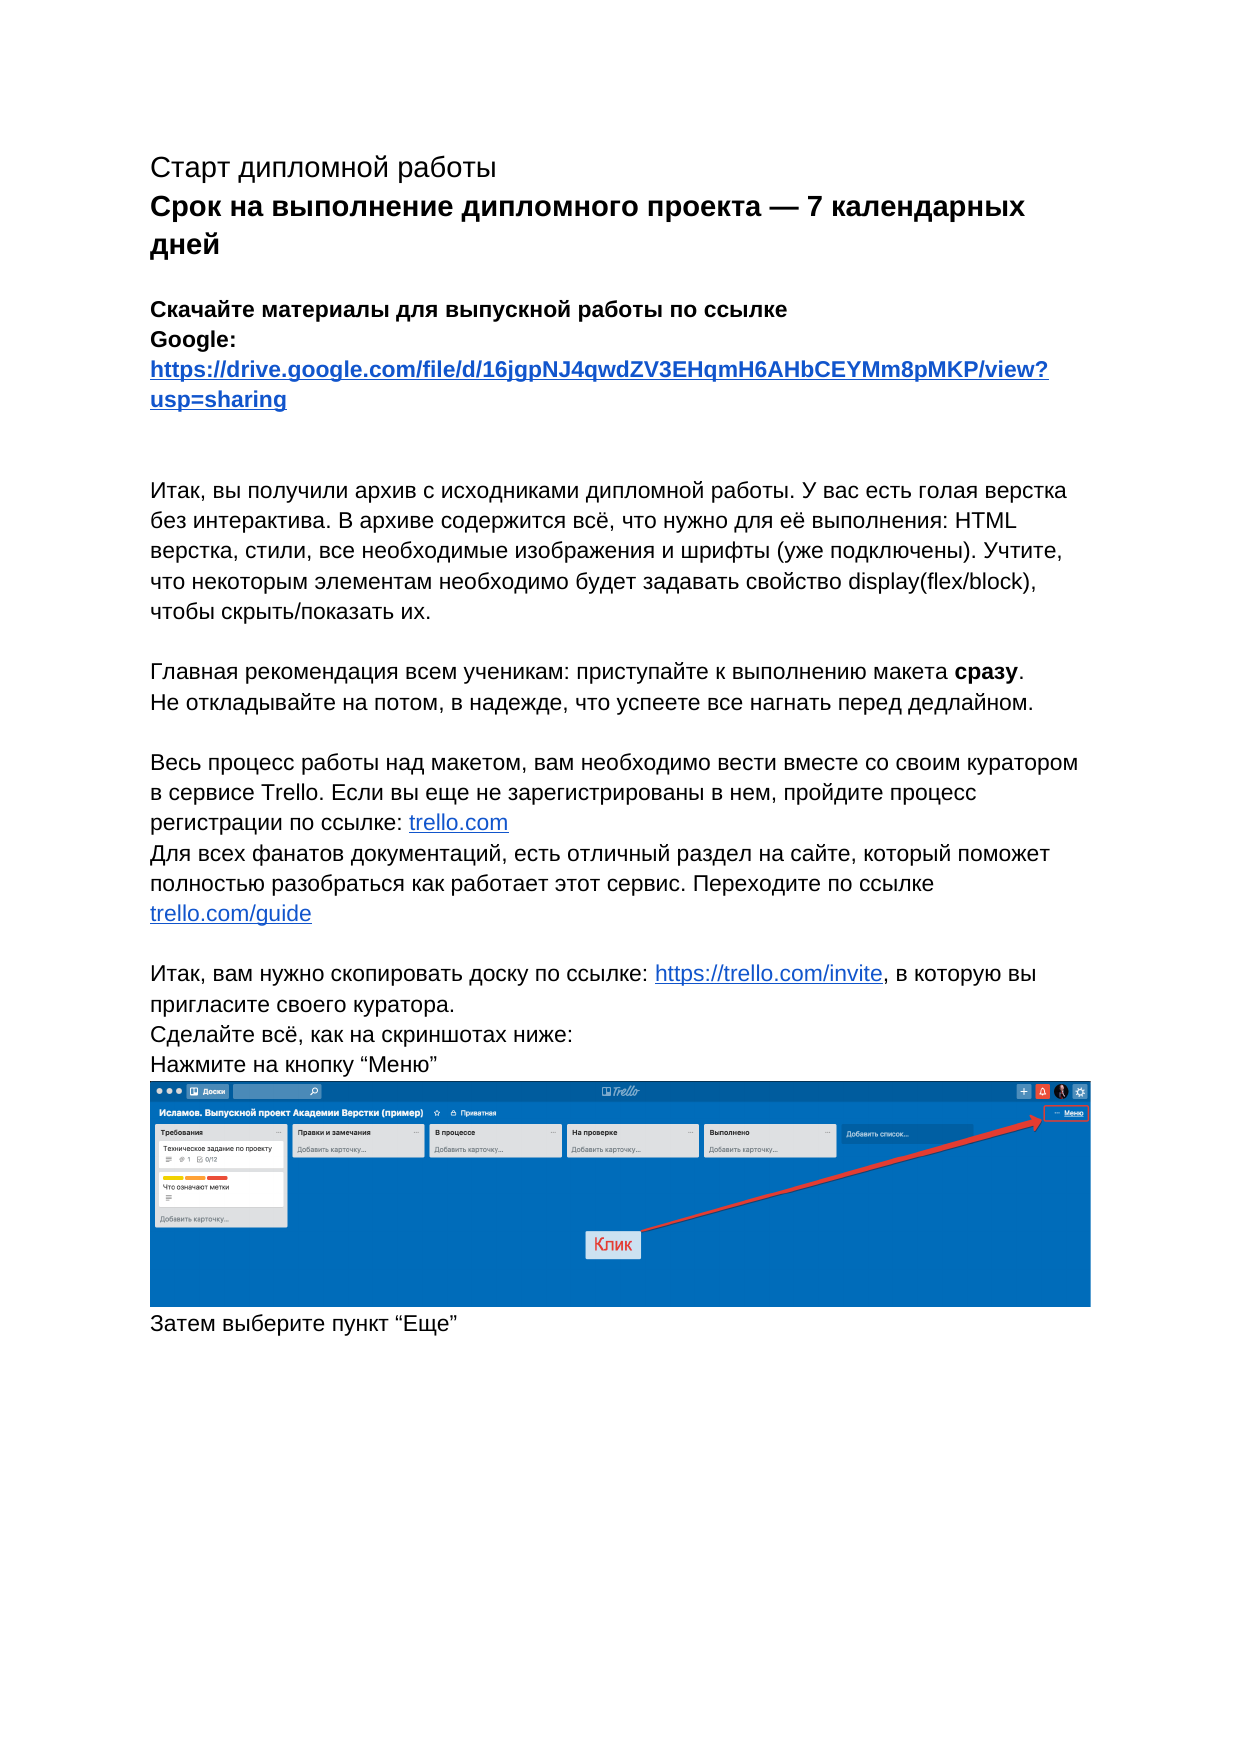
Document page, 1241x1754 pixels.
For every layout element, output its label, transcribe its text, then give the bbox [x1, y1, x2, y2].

text Не откладывайте на потом, в надежде, что успеете все нагнать перед дедлайном. [150, 688, 1090, 715]
text Старт дипломной работы [150, 150, 1090, 183]
text Сделайте всё, как на скриншотах ниже: [150, 1021, 1090, 1047]
text Весь процесс работы над макетом, вам необходимо вести вместе со своим куратором в сервисе Trello. Если вы еще не зарегистрированы в нем, пройдите процесс регистрации по ссылке: trello.com [150, 749, 1090, 836]
text Срок на выполнение дипломного проекта — 7 календарных дней [150, 188, 1090, 261]
text Итак, вы получили архив с исходниками дипломной работы. У вас есть голая верстка без интерактива. В архиве содержится всё, что нужно для её выполнения: HTML верстка, стили, все необходимые изображения и шрифты (уже подключены). Учтите, что некоторым элементам необходимо будет задавать свойство display(flex/block), чтобы скрыть/показать их. [150, 477, 1090, 624]
text Главная рекомендация всем ученикам: приступайте к выполнению макета сразу. [150, 658, 1090, 685]
text Нажмите на кнопку “Меню” [150, 1051, 1090, 1081]
text Затем выберите пункт “Еще” [150, 1310, 1090, 1336]
picture [150, 1081, 1091, 1307]
text Скачайте материалы для выпускной работы по ссылке Google: https://drive.google.com/file/d/16jgpNJ4qwdZV3EHqmH6AHbCEYMm8pMKP/view?usp=sharing [150, 296, 1090, 413]
text Для всех фанатов документаций, есть отличный раздел на сайте, который поможет полностью разобраться как работает этот сервис. Переходите по ссылке trello.com/guide [150, 839, 1090, 926]
text Итак, вам нужно скопировать доску по ссылке: https://trello.com/invite, в которую вы пригласите своего куратора. [150, 960, 1090, 1017]
